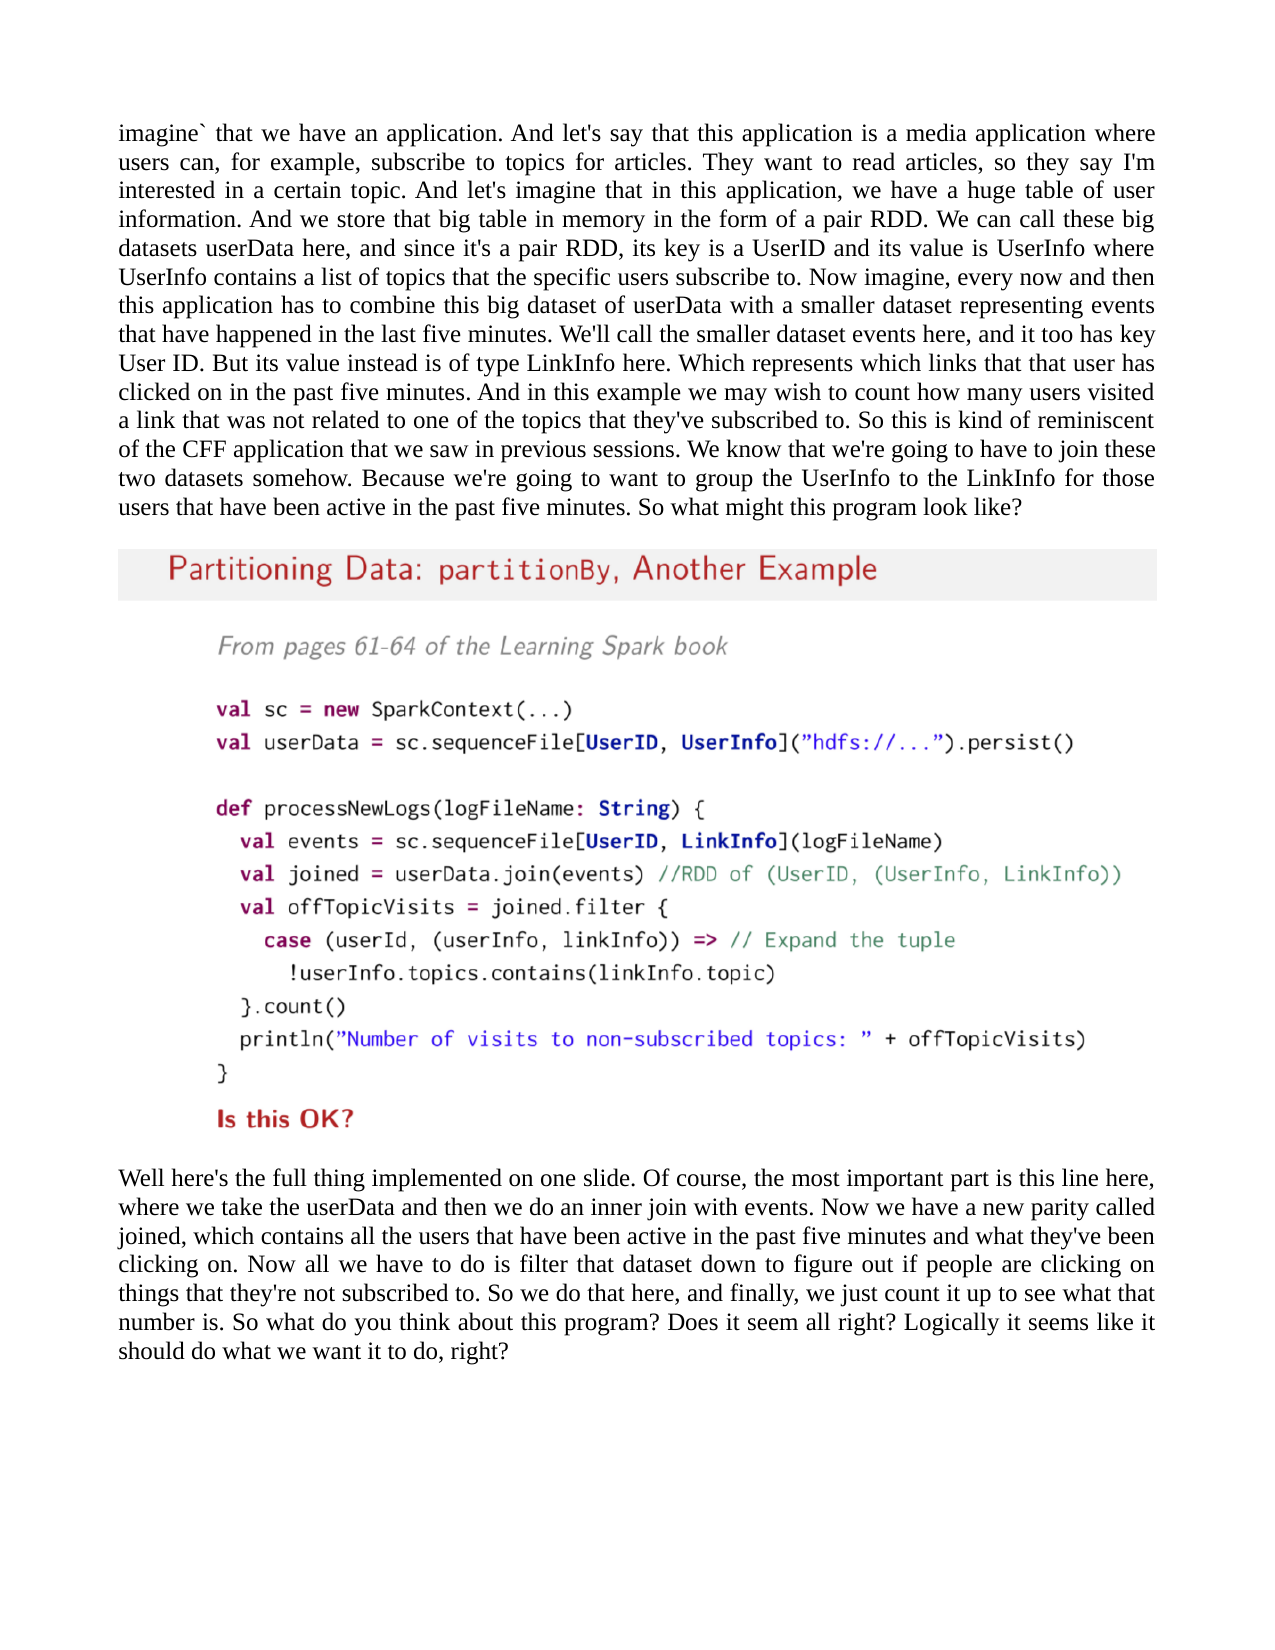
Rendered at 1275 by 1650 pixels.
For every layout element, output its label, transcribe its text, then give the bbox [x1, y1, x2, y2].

text imagine` that we have an application. And let's say that this application is a media application where users can, for example, subscribe to topics for articles. They want to read articles, so they say I'm interested in a certain topic. And let's imagine that in this application, we have a huge table of user information. And we store that big table in memory in the form of a pair RDD. We can call these big datasets userData here, and since it's a pair RDD, its key is a UserID and its value is UserInfo where UserInfo contains a list of topics that the specific users subscribe to. Now imagine, every now and then this application has to combine this big dataset of userData with a smaller dataset representing events that have happened in the last five minutes. We'll call the smaller dataset events here, and it too has key User ID. But its value instead is of type LinkInfo here. Which represents which links that that user has clicked on in the past five minutes. And in this example we may wish to count how many users visited a link that was not related to one of the topics that they've subscribed to. So this is kind of reminiscent of the CFF application that we saw in previous sessions. We know that we're going to have to join these two datasets somehow. Because we're going to want to group the UserInfo to the LinkInfo for those users that have been active in the past five minutes. So what might this program look like? [118, 118, 1157, 521]
text Well here's the full thing implemented on one slide. Of course, the most important part is this line here, where we take the userData and then we do an inner join with events. Now we have a new parity called joined, which contains all the users that have been active in the past five minutes and what they've been clicking on. Now all we have to do is filter that dataset down to figure out if people are clicking on things that they're not subscribed to. So we do that here, and finally, we just count it up to see what that number is. So what do you think about this program? Does it seem all right? Logically it seems like it should do what we want it to do, right? [118, 1163, 1157, 1364]
picture [118, 549, 1157, 1135]
